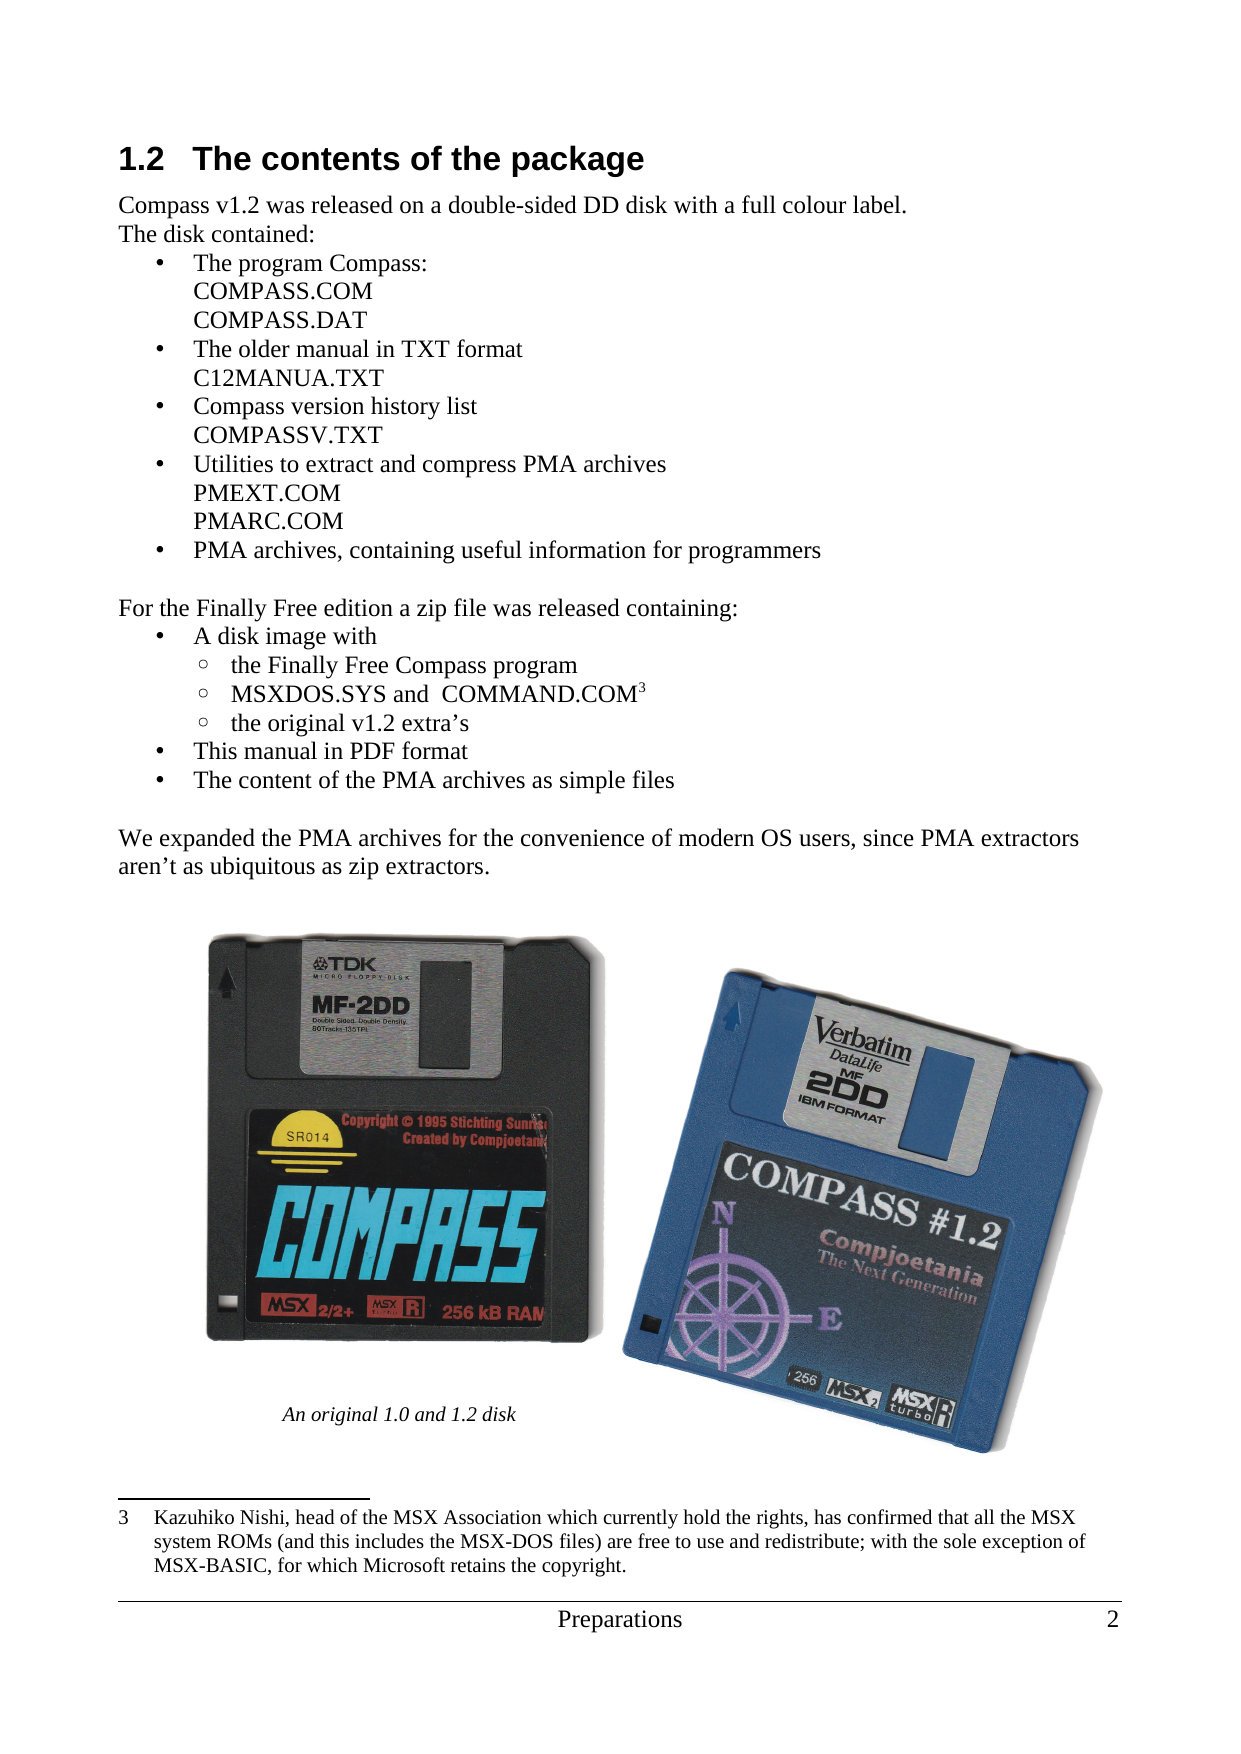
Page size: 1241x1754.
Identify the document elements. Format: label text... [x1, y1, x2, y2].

text Compass v1.2 was released on a double-sided DD disk with a full colour label. [118, 190, 1122, 219]
list The content of the PMA archives as simple files [156, 765, 1122, 794]
picture [609, 955, 1118, 1465]
list Utilities to extract and compress PMA archives PMEXT.COM PMARC.COM [156, 449, 1122, 535]
list This manual in PDF format [156, 736, 1122, 765]
list the original v1.2 extra’s [193, 708, 1122, 736]
text An original 1.0 and 1.2 disk [192, 1402, 608, 1426]
text The disk contained: [118, 219, 1122, 248]
list The program Compass: COMPASS.COM COMPASS.DAT [156, 248, 1122, 334]
list Kazuhiko Nishi, head of the MSX Association which currently hold the rights, has confirmed that all the MSX system ROMs (and this includes the MSX-DOS files) are free to use and redistribute; with the sole exception of MSX-BASIC, for which Microsoft retains the copyright. [118, 1505, 1122, 1577]
list the Finally Free Compass program [193, 650, 1122, 679]
picture [192, 916, 608, 1353]
list MSXDOS.SYS and COMMAND.COM [193, 679, 1122, 708]
text We expanded the PMA archives for the convenience of modern OS users, since PMA extractors aren’t as ubiquitous as zip extractors. [118, 823, 1122, 880]
list The older manual in TXT format C12MANUA.TXT [156, 334, 1122, 391]
subtitle The contents of the package [118, 139, 1122, 178]
list Compass version history list COMPASSV.TXT [156, 391, 1122, 449]
list PMA archives, containing useful information for programmers [156, 535, 1122, 564]
text For the Finally Free edition a zip file was released containing: [118, 593, 1122, 621]
list A disk image with [156, 621, 1122, 650]
